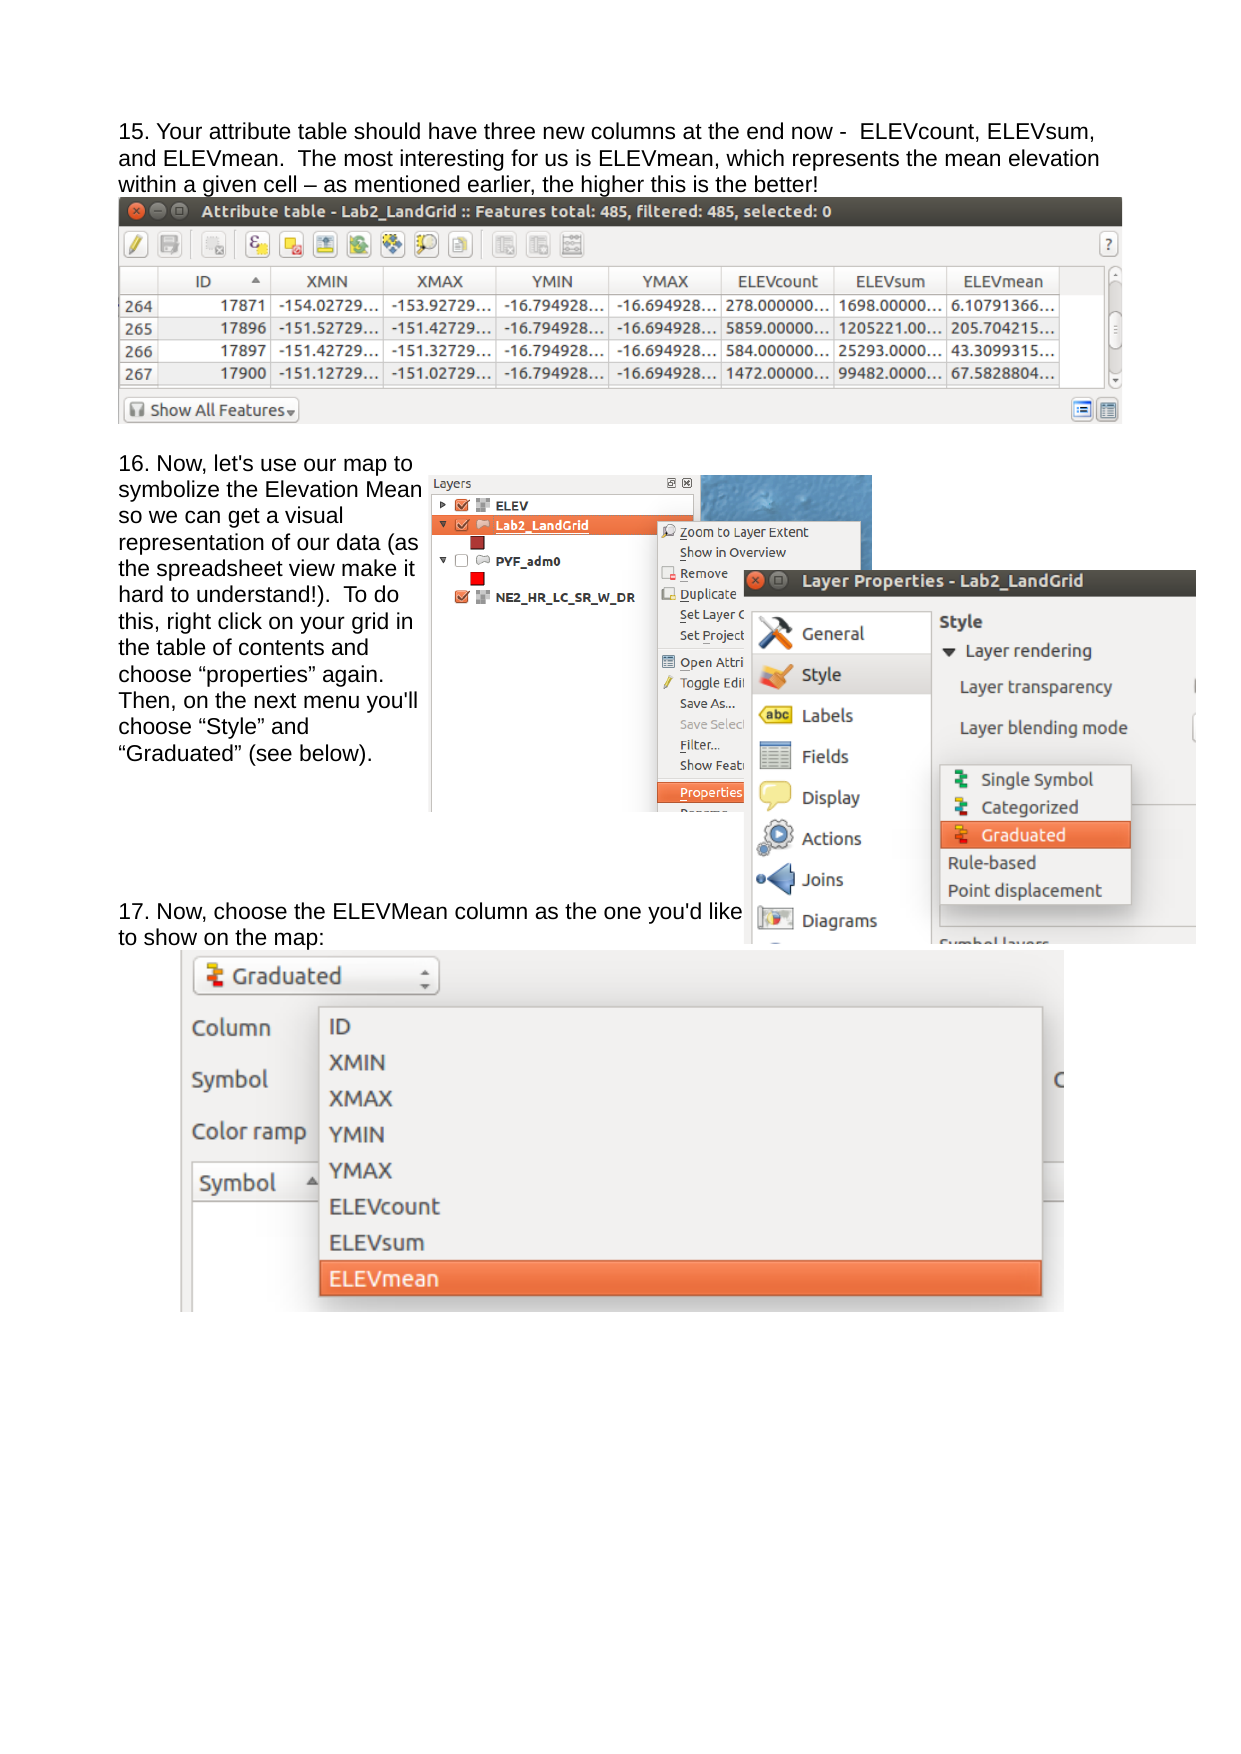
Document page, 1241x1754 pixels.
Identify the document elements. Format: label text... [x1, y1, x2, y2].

text 17. Now, choose the ELEVMean column as the one you'd like to show on the map: [118, 898, 1122, 950]
picture [176, 950, 1064, 1312]
picture [118, 197, 1123, 424]
picture [428, 475, 1196, 944]
text 16. Now, let's use our map to symbolize the Elevation Mean so we can get a visual representation of our data (as the spreadsheet view make it hard to understand!). To do this, right click on your grid in the table of contents and choose “properties” again. Then, on the next menu you'll choose “Style” and “Graduated” (see below). [118, 450, 1122, 766]
text 15. Your attribute table should have three new columns at the end now - ELEVcount, ELEVsum, and ELEVmean. The most interesting for us is ELEVmean, which represents the mean elevation within a given cell – as mentioned earlier, the higher this is the better! [118, 118, 1122, 197]
